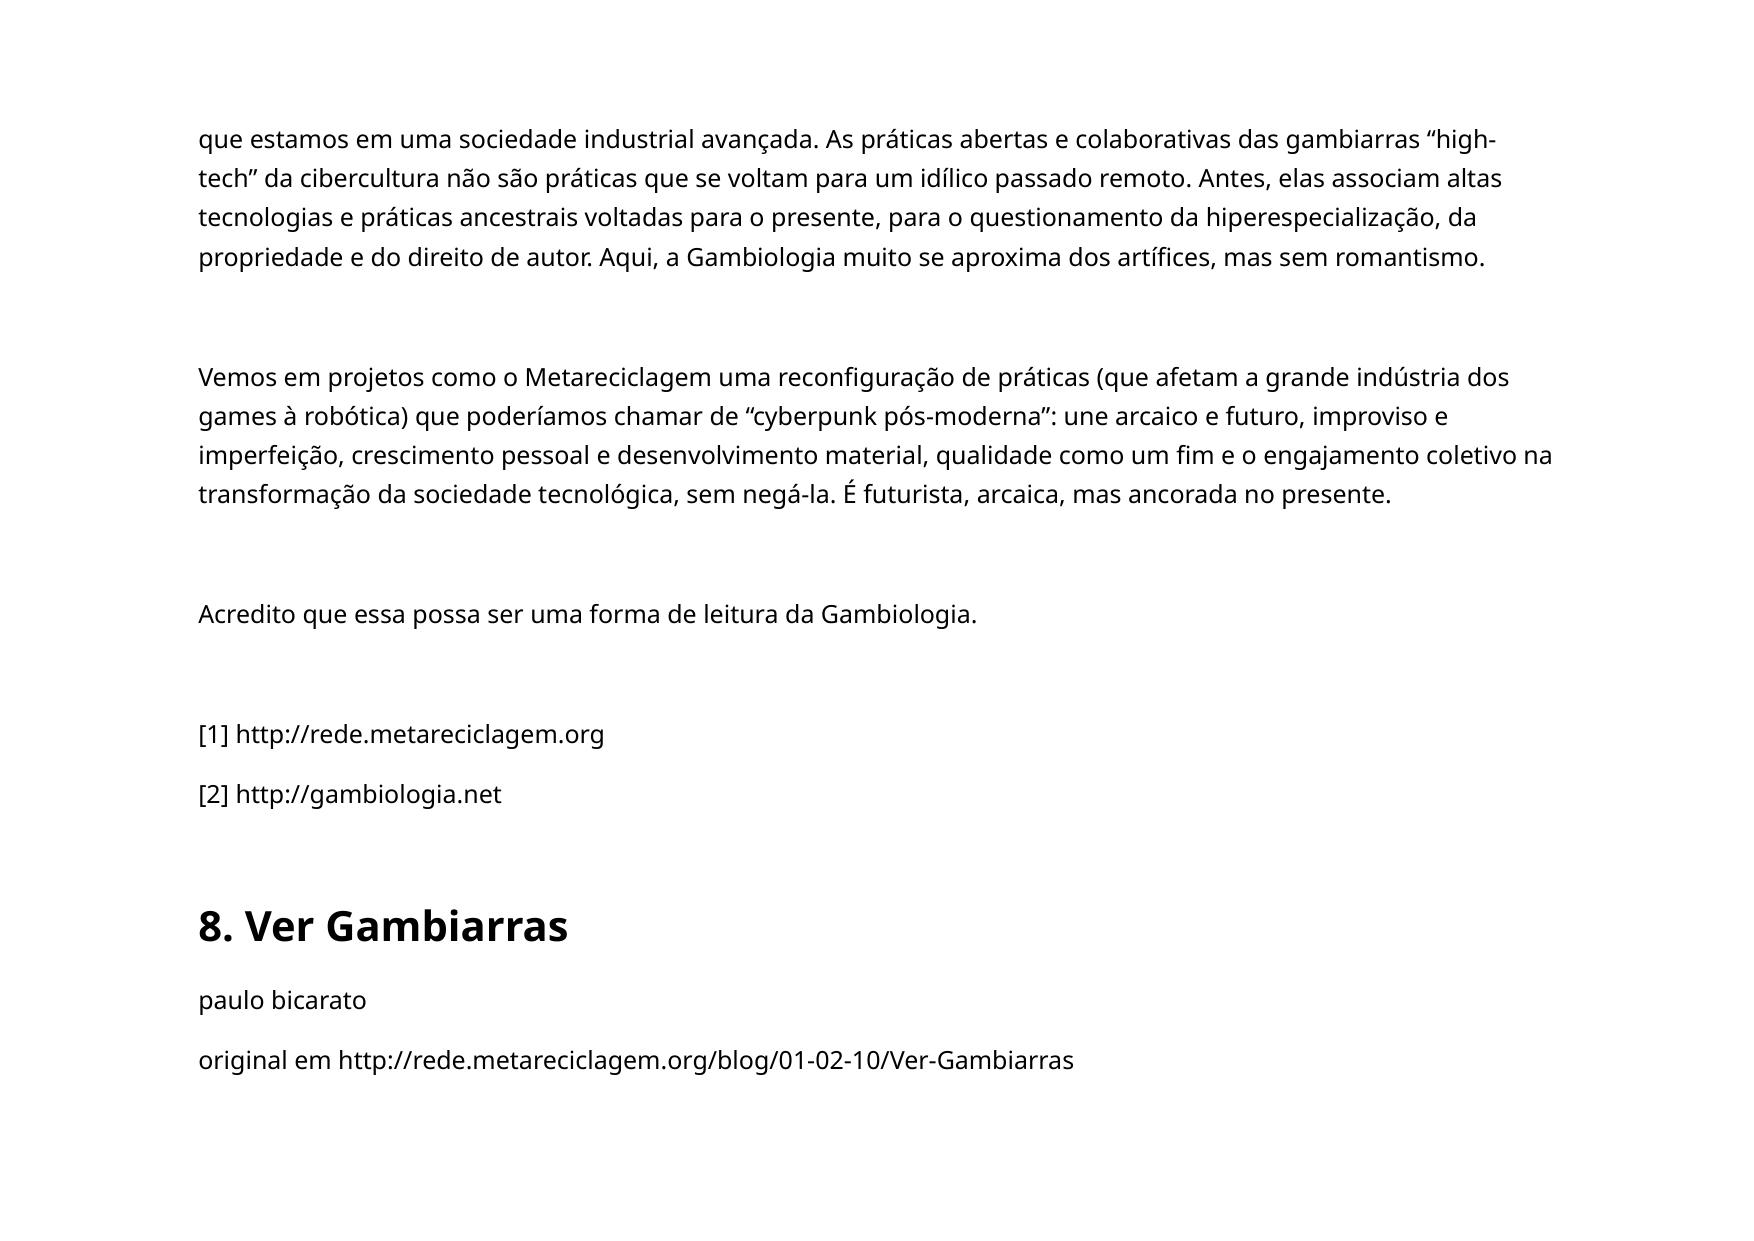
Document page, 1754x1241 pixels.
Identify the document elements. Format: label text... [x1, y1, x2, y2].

text que estamos em uma sociedade industrial avançada. As práticas abertas e colaborativas das gambiarras “high-tech” da cibercultura não são práticas que se voltam para um idílico passado remoto. Antes, elas associam altas tecnologias e práticas ancestrais voltadas para o presente, para o questionamento da hiperespecialização, da propriedade e do direito de autor. Aqui, a Gambiologia muito se aproxima dos artífices, mas sem romantismo. [198, 122, 1556, 273]
text Vemos em projetos como o Metareciclagem uma reconfiguração de práticas (que afetam a grande indústria dos games à robótica) que poderíamos chamar de “cyberpunk pós-moderna”: une arcaico e futuro, improviso e imperfeição, crescimento pessoal e desenvolvimento material, qualidade como um fim e o engajamento coletivo na transformação da sociedade tecnológica, sem negá-la. É futurista, arcaica, mas ancorada no presente. [198, 359, 1556, 511]
text [2] http://gambiologia.net [198, 777, 1556, 811]
text original em http://rede.metareciclagem.org/blog/01-02-10/Ver-Gambiarras [198, 1043, 1556, 1077]
text paulo bicarato [198, 983, 1556, 1017]
text Acredito que essa possa ser uma forma de leitura da Gambiologia. [198, 597, 1556, 631]
text [1] http://rede.metareciclagem.org [198, 717, 1556, 751]
text 8. Ver Gambiarras [198, 897, 1556, 953]
